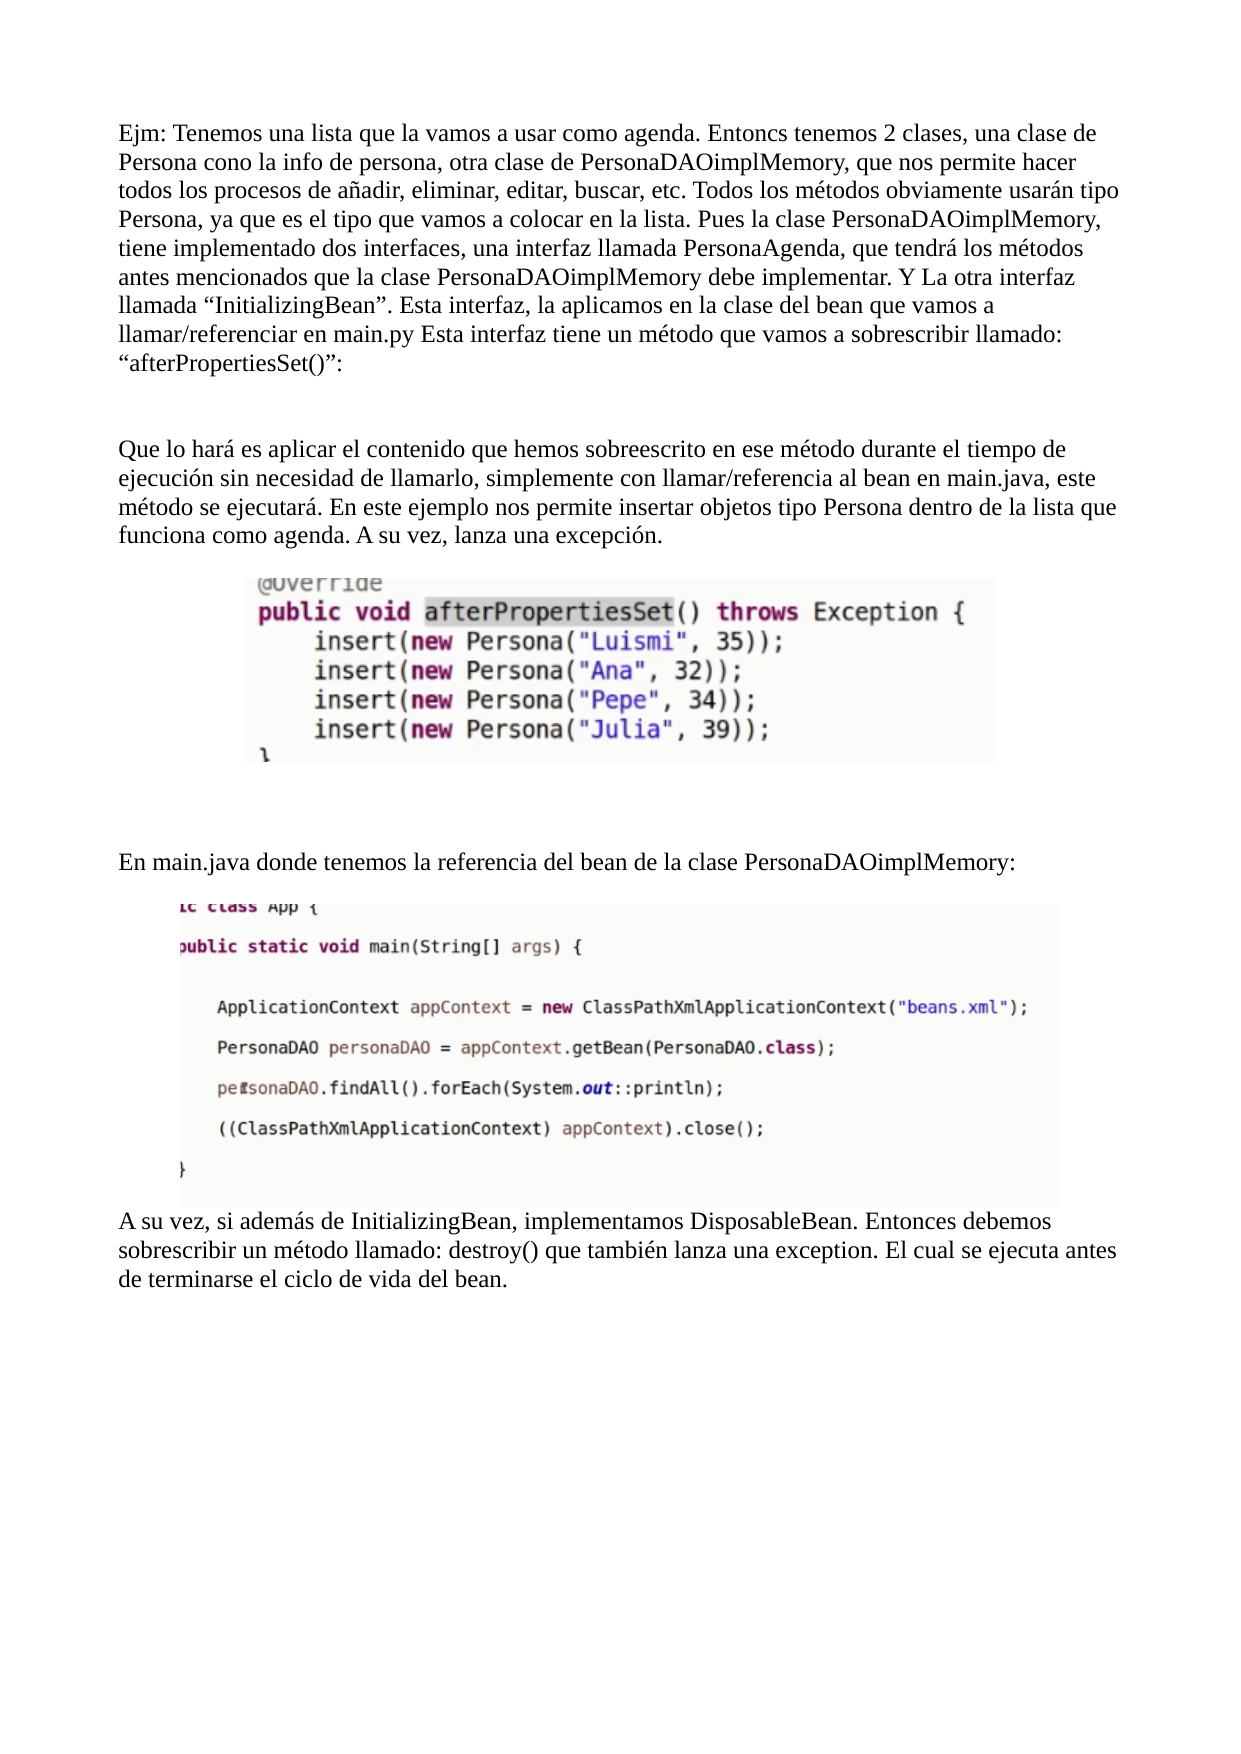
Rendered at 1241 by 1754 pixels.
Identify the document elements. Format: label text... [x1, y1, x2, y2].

text A su vez, si además de InitializingBean, implementamos DisposableBean. Entonces debemos sobrescribir un método llamado: destroy() que también lanza una exception. El cual se ejecuta antes de terminarse el ciclo de vida del bean. [118, 905, 1122, 1293]
text Que lo hará es aplicar el contenido que hemos sobreescrito en ese método durante el tiempo de ejecución sin necesidad de llamarlo, simplemente con llamar/referencia al bean en main.java, este método se ejecutará. En este ejemplo nos permite insertar objetos tipo Persona dentro de la lista que funciona como agenda. A su vez, lanza una excepción. [118, 434, 1122, 549]
text En main.java donde tenemos la referencia del bean de la clase PersonaDAOimplMemory: [118, 847, 1122, 876]
text Ejm: Tenemos una lista que la vamos a usar como agenda. Entoncs tenemos 2 clases, una clase de Persona cono la info de persona, otra clase de PersonaDAOimplMemory, que nos permite hacer todos los procesos de añadir, eliminar, editar, buscar, etc. Todos los métodos obviamente usarán tipo Persona, ya que es el tipo que vamos a colocar en la lista. Pues la clase PersonaDAOimplMemory, tiene implementado dos interfaces, una interfaz llamada PersonaAgenda, que tendrá los métodos antes mencionados que la clase PersonaDAOimplMemory debe implementar. Y La otra interfaz llamada “InitializingBean”. Esta interfaz, la aplicamos en la clase del bean que vamos a llamar/referenciar en main.py Esta interfaz tiene un método que vamos a sobrescribir llamado: “afterPropertiesSet()”: [118, 118, 1122, 377]
